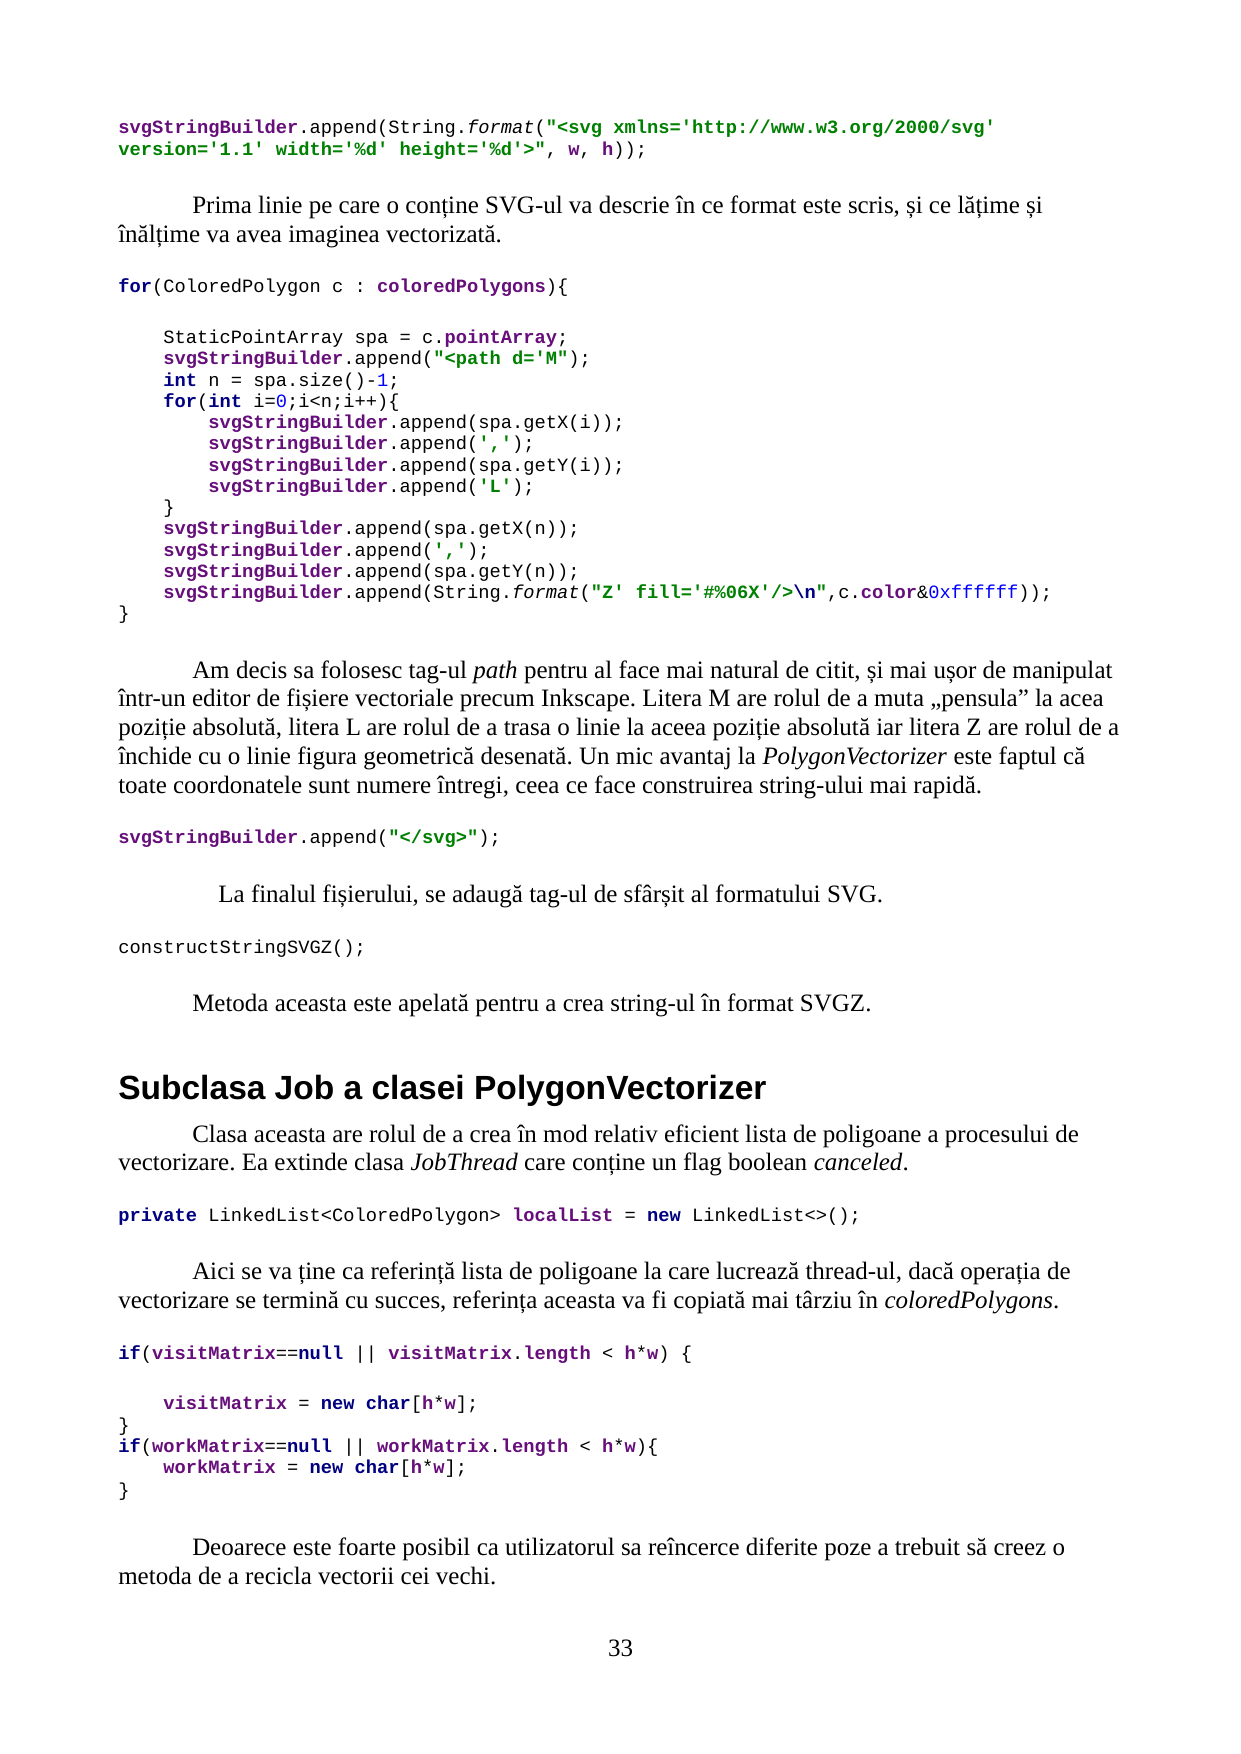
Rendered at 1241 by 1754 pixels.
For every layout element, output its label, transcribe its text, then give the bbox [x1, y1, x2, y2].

text if(visitMatrix==null || visitMatrix.length < h*w) { [118, 1343, 1122, 1365]
text svgStringBuilder.append(spa.getX(n)); [118, 519, 1122, 540]
text private LinkedList<ColoredPolygon> localList = new LinkedList<>(); [118, 1206, 1122, 1227]
text Aici se va ține ca referință lista de poligoane la care lucrează thread-ul, dacă operația de vectorizare se termină cu succes, referința aceasta va fi copiată mai târziu în coloredPolygons. [118, 1256, 1122, 1314]
text svgStringBuilder.append(String.format("Z' fill='#%06X'/>\n",c.color&0xffffff)); [118, 583, 1122, 604]
text Metoda aceasta este apelată pentru a crea string-ul în format SVGZ. [118, 988, 1122, 1017]
text svgStringBuilder.append(','); [118, 434, 1122, 455]
text Prima linie pe care o conține SVG-ul va descrie în ce format este scris, și ce lățime și înălțime va avea imaginea vectorizată. [118, 190, 1122, 248]
text visitMatrix = new char[h*w]; [118, 1394, 1122, 1415]
text } [118, 1415, 1122, 1437]
text La finalul fișierului, se adaugă tag-ul de sfârșit al formatului SVG. [118, 879, 1122, 908]
text for(ColoredPolygon c : coloredPolygons){ [118, 277, 1122, 298]
text } [118, 604, 1122, 625]
text } [118, 1479, 1122, 1503]
text constructStringSVGZ(); [118, 938, 1122, 959]
text } [118, 498, 1122, 519]
text for(int i=0;i<n;i++){ [118, 392, 1122, 413]
text Deoarece este foarte posibil ca utilizatorul sa reîncerce diferite poze a trebuit să creez o metoda de a recicla vectorii cei vechi. [118, 1532, 1122, 1590]
text svgStringBuilder.append(spa.getX(i)); [118, 413, 1122, 434]
subtitle Subclasa Job a clasei PolygonVectorizer [118, 1068, 1122, 1106]
text workMatrix = new char[h*w]; [118, 1458, 1122, 1479]
text svgStringBuilder.append(','); [118, 540, 1122, 562]
text svgStringBuilder.append("</svg>"); [118, 828, 1122, 849]
text svgStringBuilder.append(spa.getY(n)); [118, 562, 1122, 583]
text Am decis sa folosesc tag-ul path pentru al face mai natural de citit, și mai ușor de manipulat într-un editor de fișiere vectoriale precum Inkscape. Litera M are rolul de a muta „pensula” la acea poziție absolută, litera L are rolul de a trasa o linie la aceea poziție absolută iar litera Z are rolul de a închide cu o linie figura geometrică desenată. Un mic avantaj la PolygonVectorizer este faptul că toate coordonatele sunt numere întregi, ceea ce face construirea string-ului mai rapidă. [118, 655, 1122, 798]
text svgStringBuilder.append("<path d='M"); [118, 349, 1122, 370]
text svgStringBuilder.append('L'); [118, 477, 1122, 498]
text int n = spa.size()-1; [118, 370, 1122, 392]
text svgStringBuilder.append(String.format("<svg xmlns='http://www.w3.org/2000/svg' version='1.1' width='%d' height='%d'>", w, h)); [118, 118, 1122, 161]
text if(workMatrix==null || workMatrix.length < h*w){ [118, 1437, 1122, 1458]
text svgStringBuilder.append(spa.getY(i)); [118, 455, 1122, 477]
text Clasa aceasta are rolul de a crea în mod relativ eficient lista de poligoane a procesului de vectorizare. Ea extinde clasa JobThread care conține un flag boolean canceled. [118, 1119, 1122, 1176]
text StaticPointArray spa = c.pointArray; [118, 328, 1122, 349]
